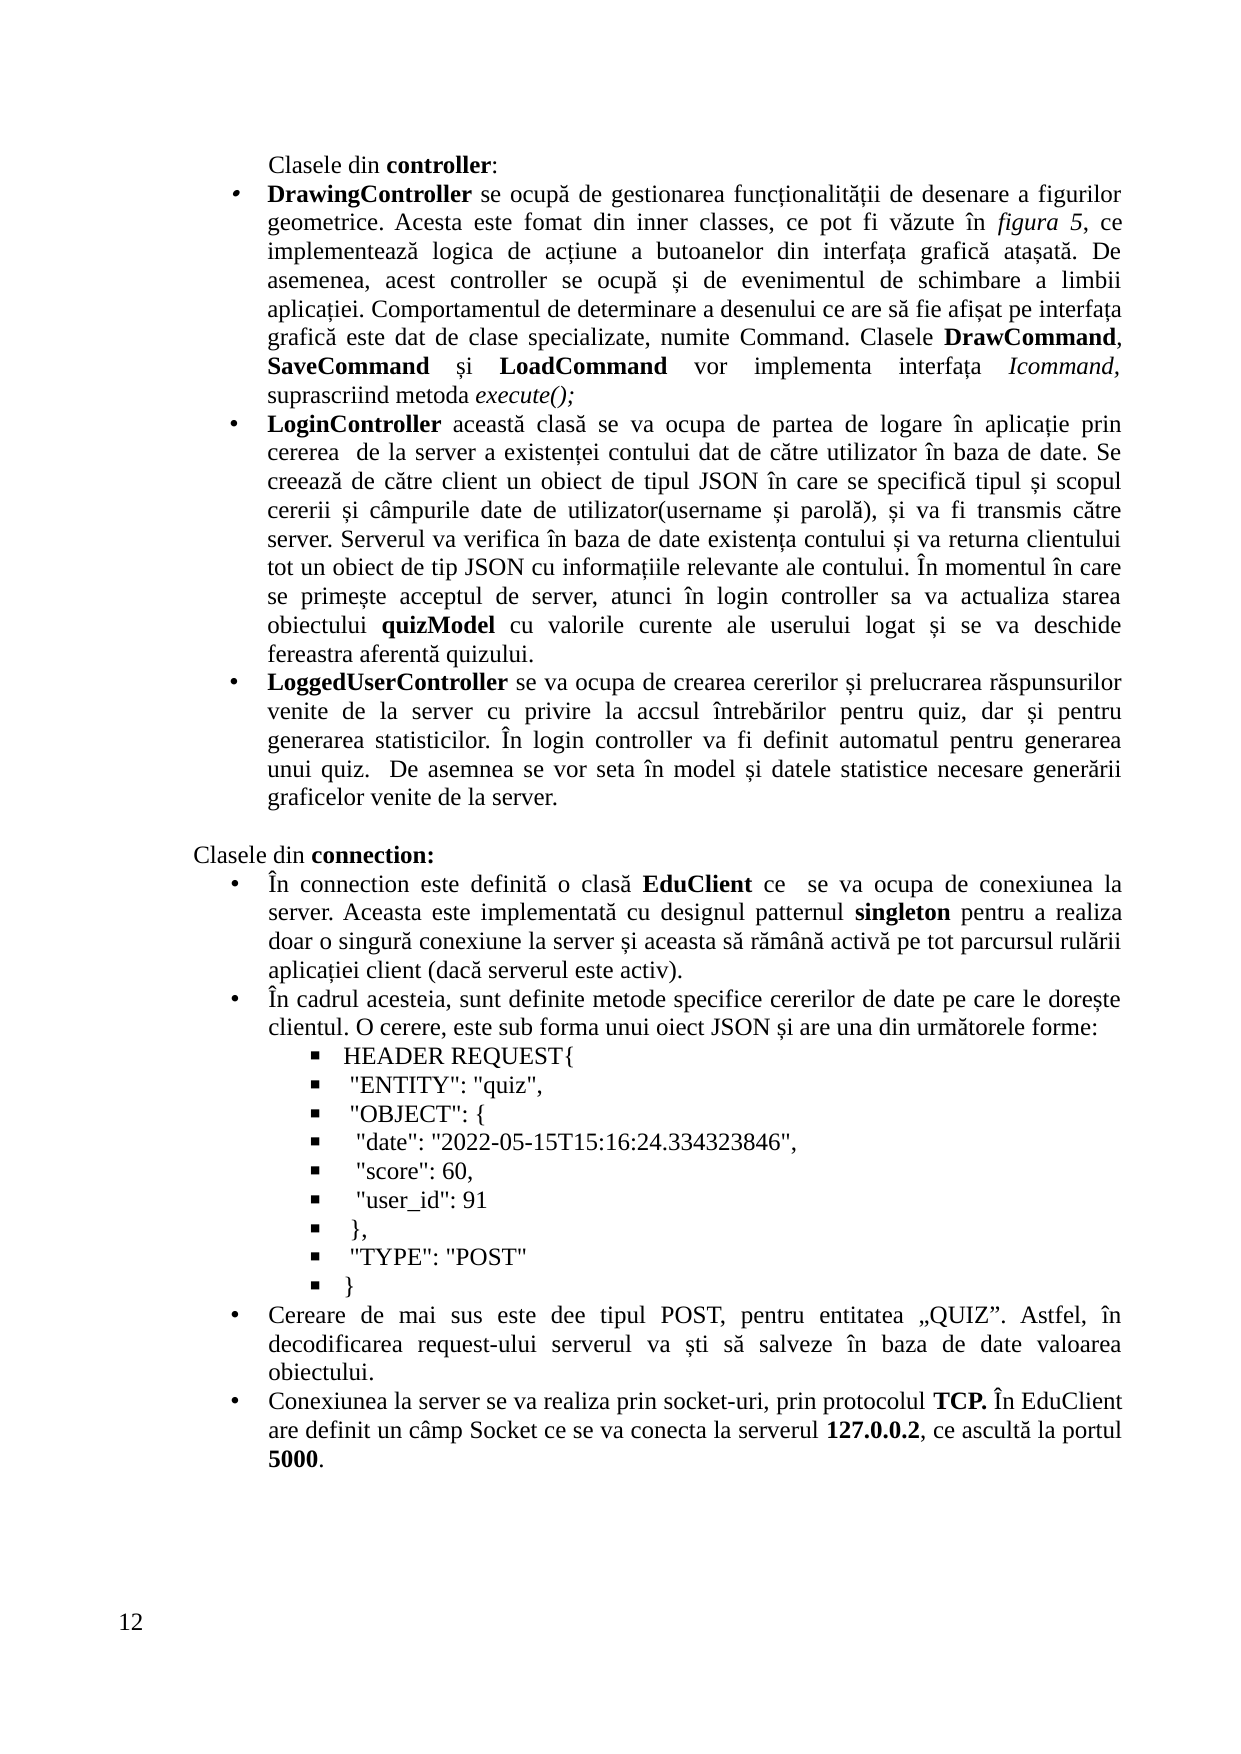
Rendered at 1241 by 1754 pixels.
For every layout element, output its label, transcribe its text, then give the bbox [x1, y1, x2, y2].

list Cereare de mai sus este dee tipul POST, pentru entitatea „QUIZ”. Astfel, în decodificarea request-ului serverul va ști să salveze în baza de date valoarea obiectului. [231, 1300, 1122, 1386]
list Clasele din controller: [231, 150, 1122, 179]
list HEADER REQUEST{ [306, 1041, 1122, 1070]
text Clasele din connection: [118, 840, 1122, 869]
list Conexiunea la server se va realiza prin socket-uri, prin protocolul TCP. În EduClient are definit un câmp Socket ce se va conecta la serverul 127.0.0.2, ce ascultă la portul 5000. [231, 1386, 1122, 1472]
list "score": 60, [306, 1156, 1122, 1185]
list "TYPE": "POST" [306, 1242, 1122, 1271]
list DrawingController se ocupă de gestionarea funcționalității de desenare a figurilor geometrice. Acesta este fomat din inner classes, ce pot fi văzute în figura 5, ce implementează logica de acțiune a butoanelor din interfața grafică atașată. De asemenea, acest controller se ocupă și de evenimentul de schimbare a limbii aplicației. Comportamentul de determinare a desenului ce are să fie afișat pe interfața grafică este dat de clase specializate, numite Command. Clasele DrawCommand, SaveCommand și LoadCommand vor implementa interfața Icommand, suprascriind metoda execute(); [229, 179, 1122, 409]
list "ENTITY": "quiz", [306, 1070, 1122, 1099]
list "user_id": 91 [306, 1185, 1122, 1214]
list LoggedUserController se va ocupa de crearea cererilor și prelucrarea răspunsurilor venite de la server cu privire la accsul întrebărilor pentru quiz, dar și pentru generarea statisticilor. În login controller va fi definit automatul pentru generarea unui quiz. De asemnea se vor seta în model și datele statistice necesare generării graficelor venite de la server. [229, 667, 1122, 811]
list În cadrul acesteia, sunt definite metode specifice cererilor de date pe care le dorește clientul. O cerere, este sub forma unui oiect JSON și are una din următorele forme: [231, 984, 1122, 1041]
list În connection este definită o clasă EduClient ce se va ocupa de conexiunea la server. Aceasta este implementată cu designul patternul singleton pentru a realiza doar o singură conexiune la server și aceasta să rămână activă pe tot parcursul rulării aplicației client (dacă serverul este activ). [231, 869, 1122, 984]
list } [306, 1271, 1122, 1300]
list "date": "2022-05-15T15:16:24.334323846", [306, 1127, 1122, 1156]
list }, [306, 1214, 1122, 1242]
list LoginController această clasă se va ocupa de partea de logare în aplicație prin cererea de la server a existenței contului dat de către utilizator în baza de date. Se creează de către client un obiect de tipul JSON în care se specifică tipul și scopul cererii și câmpurile date de utilizator(username și parolă), și va fi transmis către server. Serverul va verifica în baza de date existența contului și va returna clientului tot un obiect de tip JSON cu informațiile relevante ale contului. În momentul în care se primește acceptul de server, atunci în login controller sa va actualiza starea obiectului quizModel cu valorile curente ale userului logat și se va deschide fereastra aferentă quizului. [229, 409, 1122, 667]
list "OBJECT": { [306, 1099, 1122, 1127]
